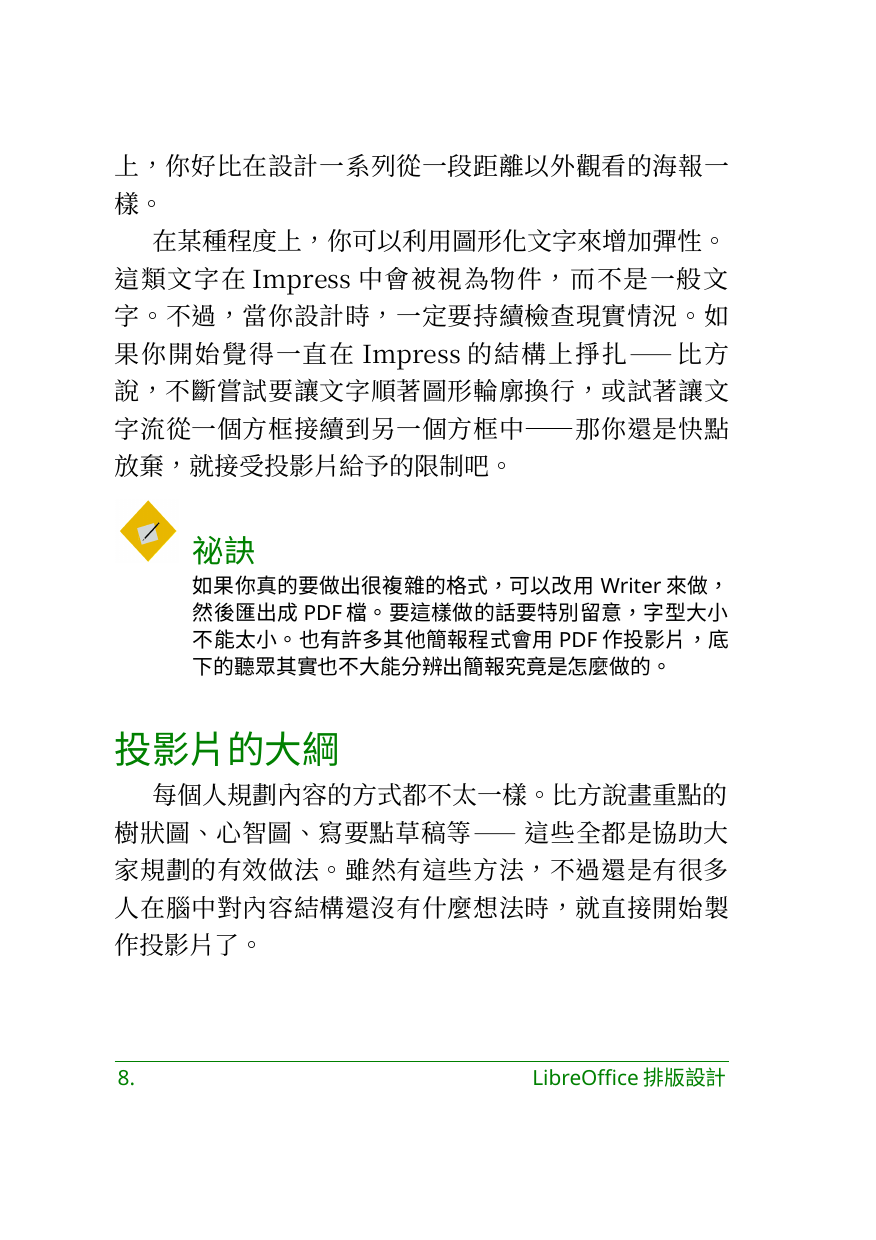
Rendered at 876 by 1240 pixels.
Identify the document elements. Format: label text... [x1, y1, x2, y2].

text 上，你好比在設計一系列從一段距離以外觀看的海報一樣。 [114, 146, 729, 221]
text 如果你真的要做出很複雜的格式，可以改用Writer來做，然後匯出成PDF檔。要這樣做的話要特別留意，字型大小不能太小。也有許多其他簡報程式會用PDF作投影片，底下的聽眾其實也不大能分辨出簡報究竟是怎麼做的。 [193, 571, 729, 680]
subtitle 投影片的大綱 [114, 720, 729, 775]
text 在某種程度上，你可以利用圖形化文字來增加彈性。這類文字在Impress中會被視為物件，而不是一般文字。不過，當你設計時，一定要持續檢查現實情況。如果你開始覺得一直在Impress的結構上掙扎——比方說，不斷嘗試要讓文字順著圖形輪廓換行，或試著讓文字流從一個方框接續到另一個方框中——那你還是快點放棄，就接受投影片給予的限制吧。 [114, 221, 729, 483]
text 每個人規劃內容的方式都不太一樣。比方說畫重點的樹狀圖、心智圖、寫要點草稿等—— 這些全都是協助大家規劃的有效做法。雖然有這些方法，不過還是有很多人在腦中對內容結構還沒有什麼想法時，就直接開始製作投影片了。 [114, 775, 729, 962]
picture [115, 499, 179, 563]
list 祕訣 [114, 499, 729, 571]
